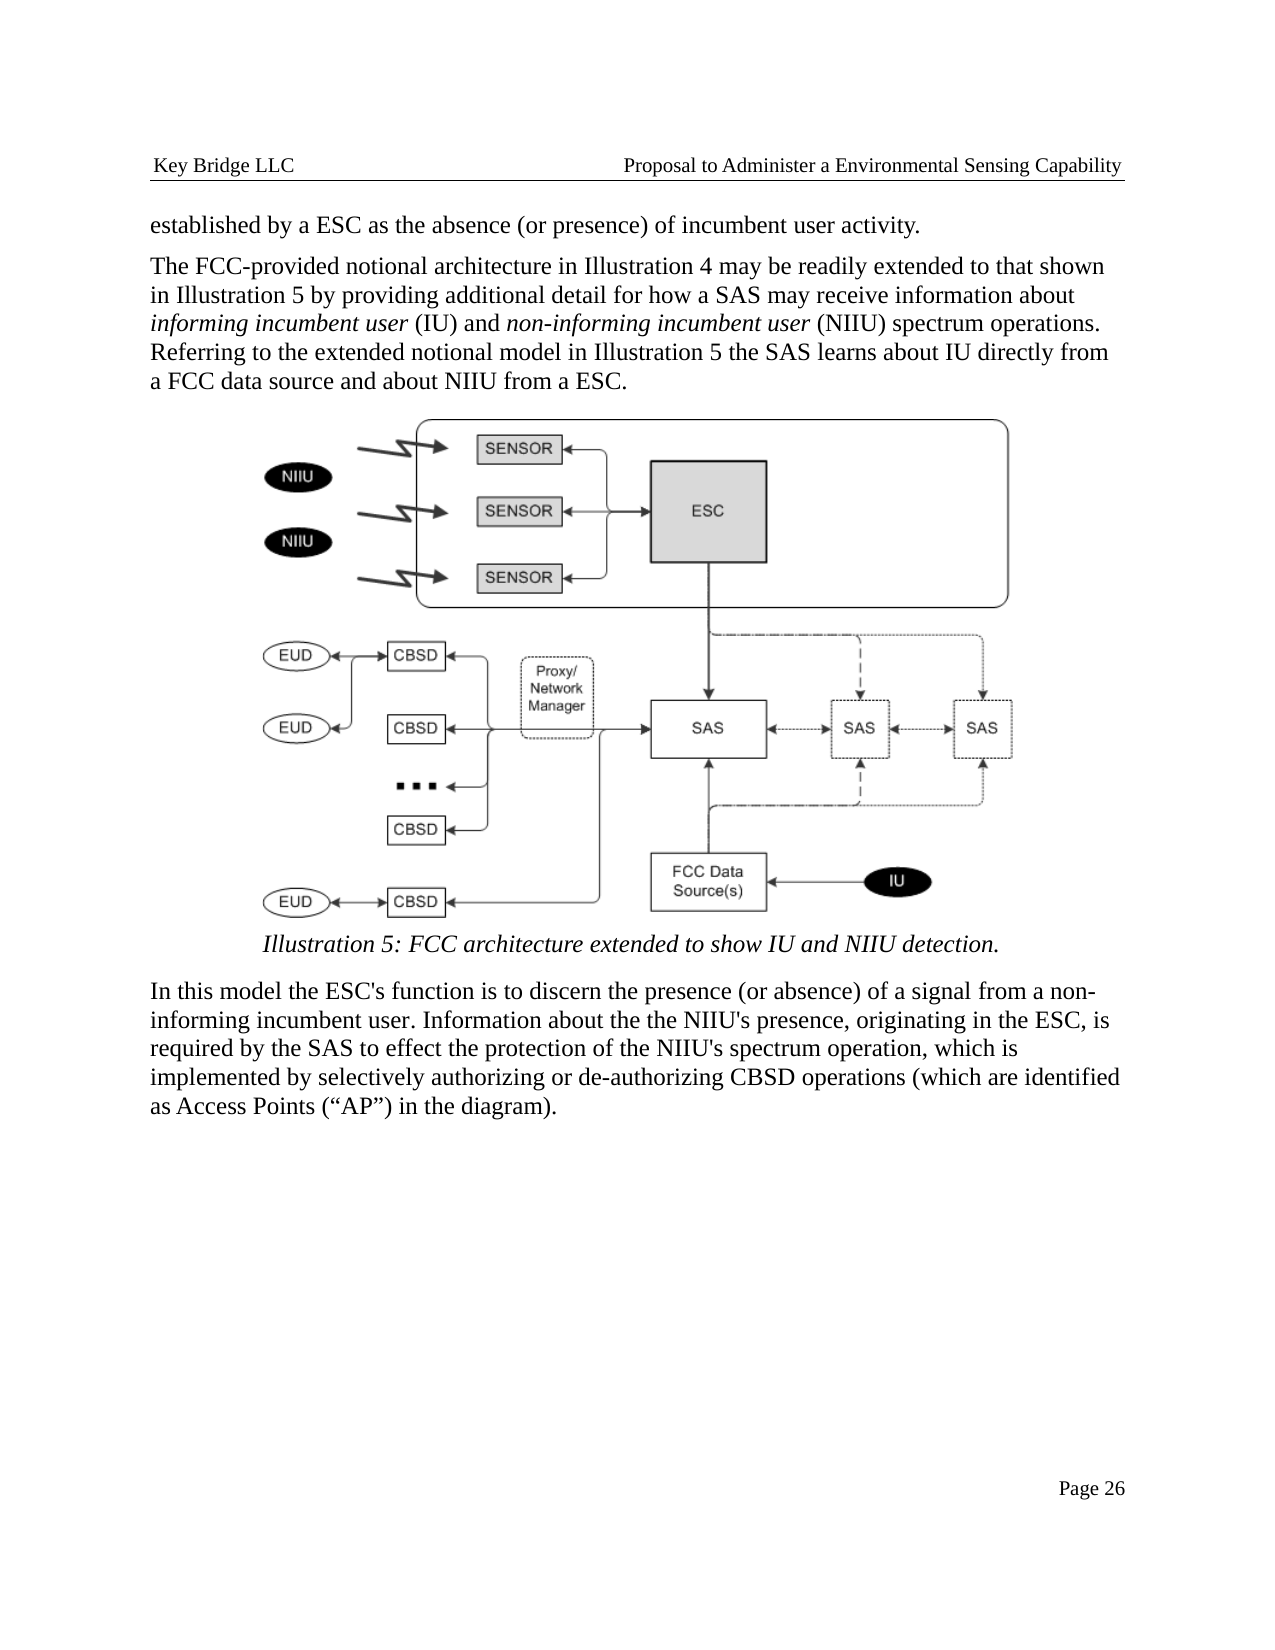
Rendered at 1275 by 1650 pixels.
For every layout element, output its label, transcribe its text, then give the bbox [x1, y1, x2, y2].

text In this model the ESC's function is to discern the presence (or absence) of a signal from a non-informing incumbent user. Information about the the NIIU's presence, originating in the ESC, is required by the SAS to effect the protection of the NIIU's spectrum operation, which is implemented by selectively authorizing or de-authorizing CBSD operations (which are identified as Access Points (“AP”) in the diagram). [150, 407, 1125, 1120]
text Illustration 5: FCC architecture extended to show IU and NIIU detection. [262, 918, 1012, 958]
text established by a ESC as the absence (or presence) of incumbent user activity. [150, 210, 1125, 238]
picture [262, 419, 1013, 918]
text The FCC-provided notional architecture in Illustration 4 may be readily extended to that shown in Illustration 5 by providing additional detail for how a SAS may receive information about informing incumbent user (IU) and non-informing incumbent user (NIIU) spectrum operations. Referring to the extended notional model in Illustration 5 the SAS learns about IU directly from a FCC data source and about NIIU from a ESC. [150, 251, 1125, 395]
